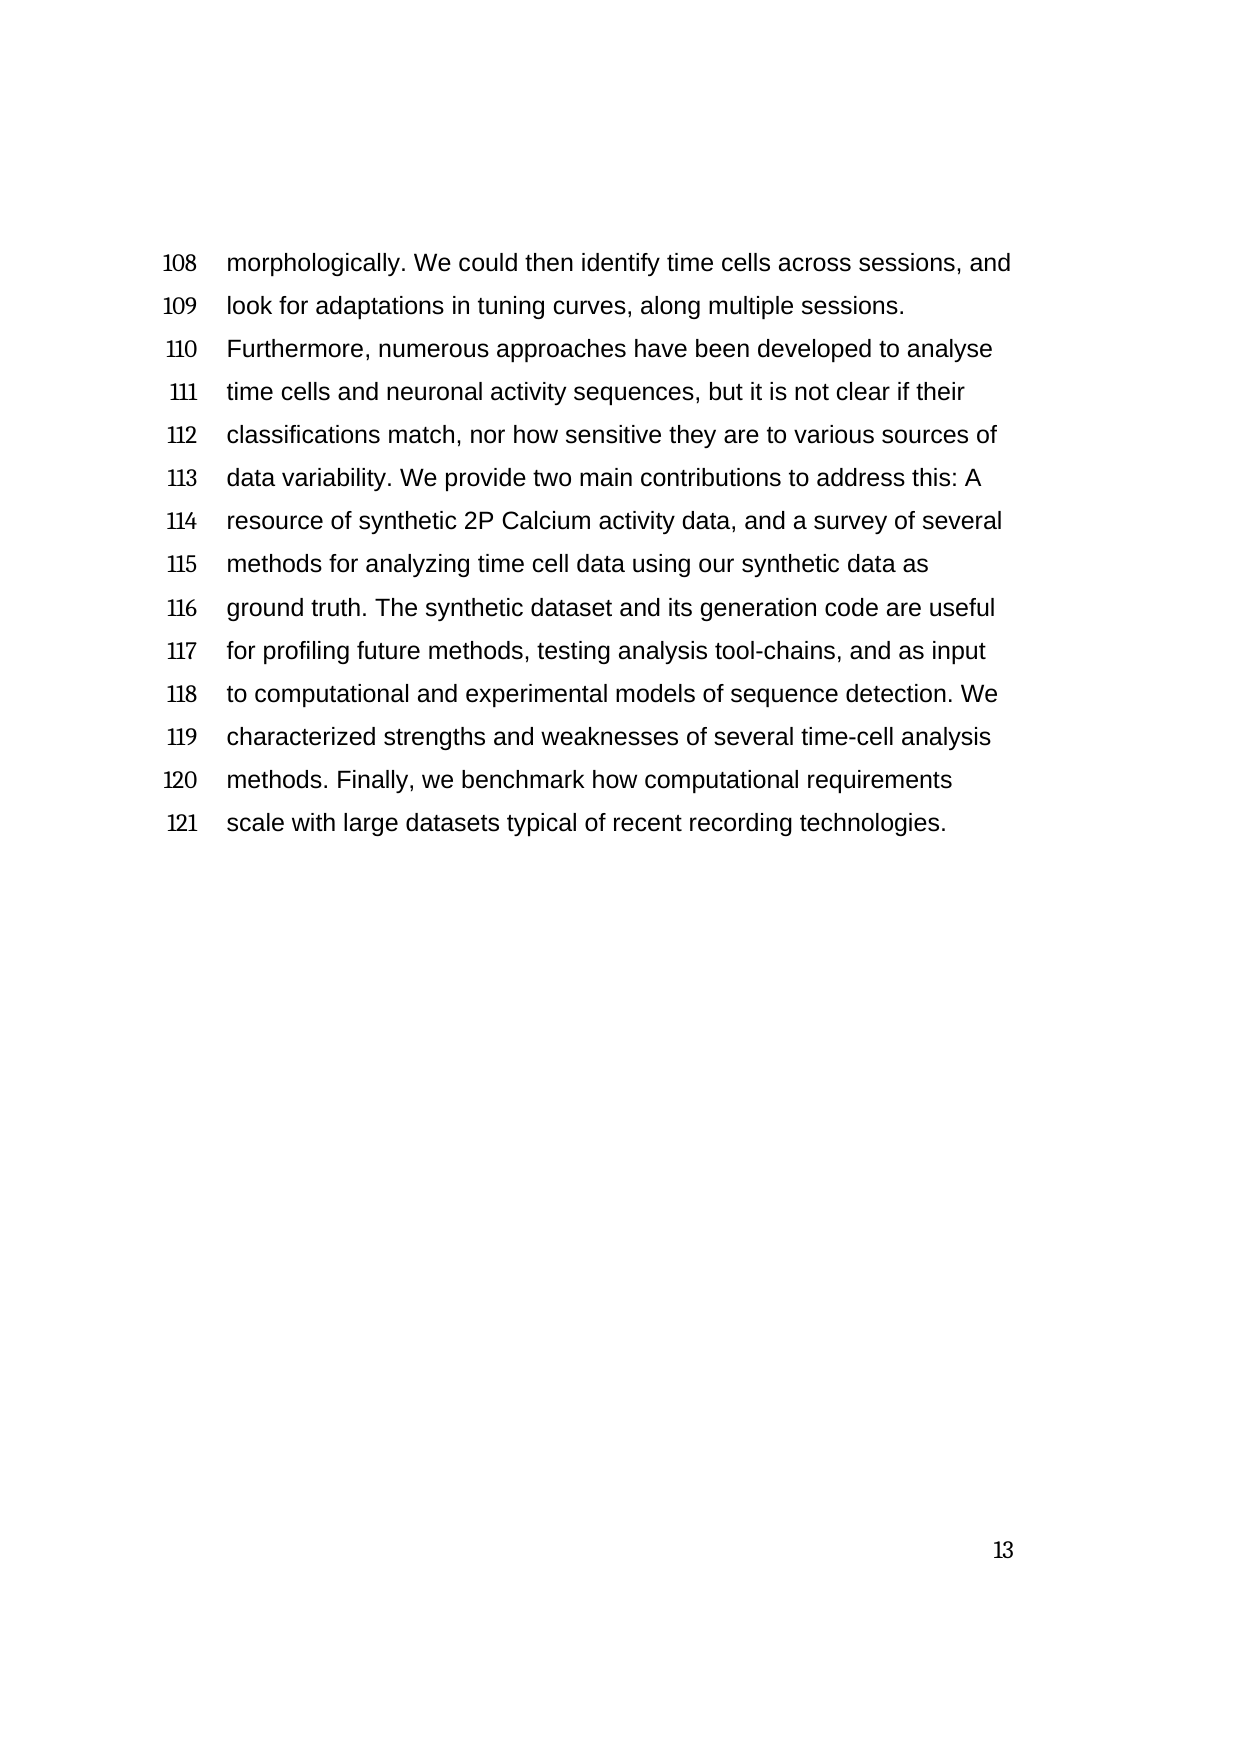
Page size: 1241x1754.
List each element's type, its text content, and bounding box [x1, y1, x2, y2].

text morphologically. We could then identify time cells across sessions, and look for adaptations in tuning curves, along multiple sessions. Furthermore, numerous approaches have been developed to analyse time cells and neuronal activity sequences, but it is not clear if their classifications match, nor how sensitive they are to various sources of data variability. We provide two main contributions to address this: A resource of synthetic 2P Calcium activity data, and a survey of several methods for analyzing time cell data using our synthetic data as ground truth. The synthetic dataset and its generation code are useful for profiling future methods, testing analysis tool-chains, and as input to computational and experimental models of sequence detection. We characterized strengths and weaknesses of several time-cell analysis methods. Finally, we benchmark how computational requirements scale with large datasets typical of recent recording technologies. [226, 248, 1014, 837]
